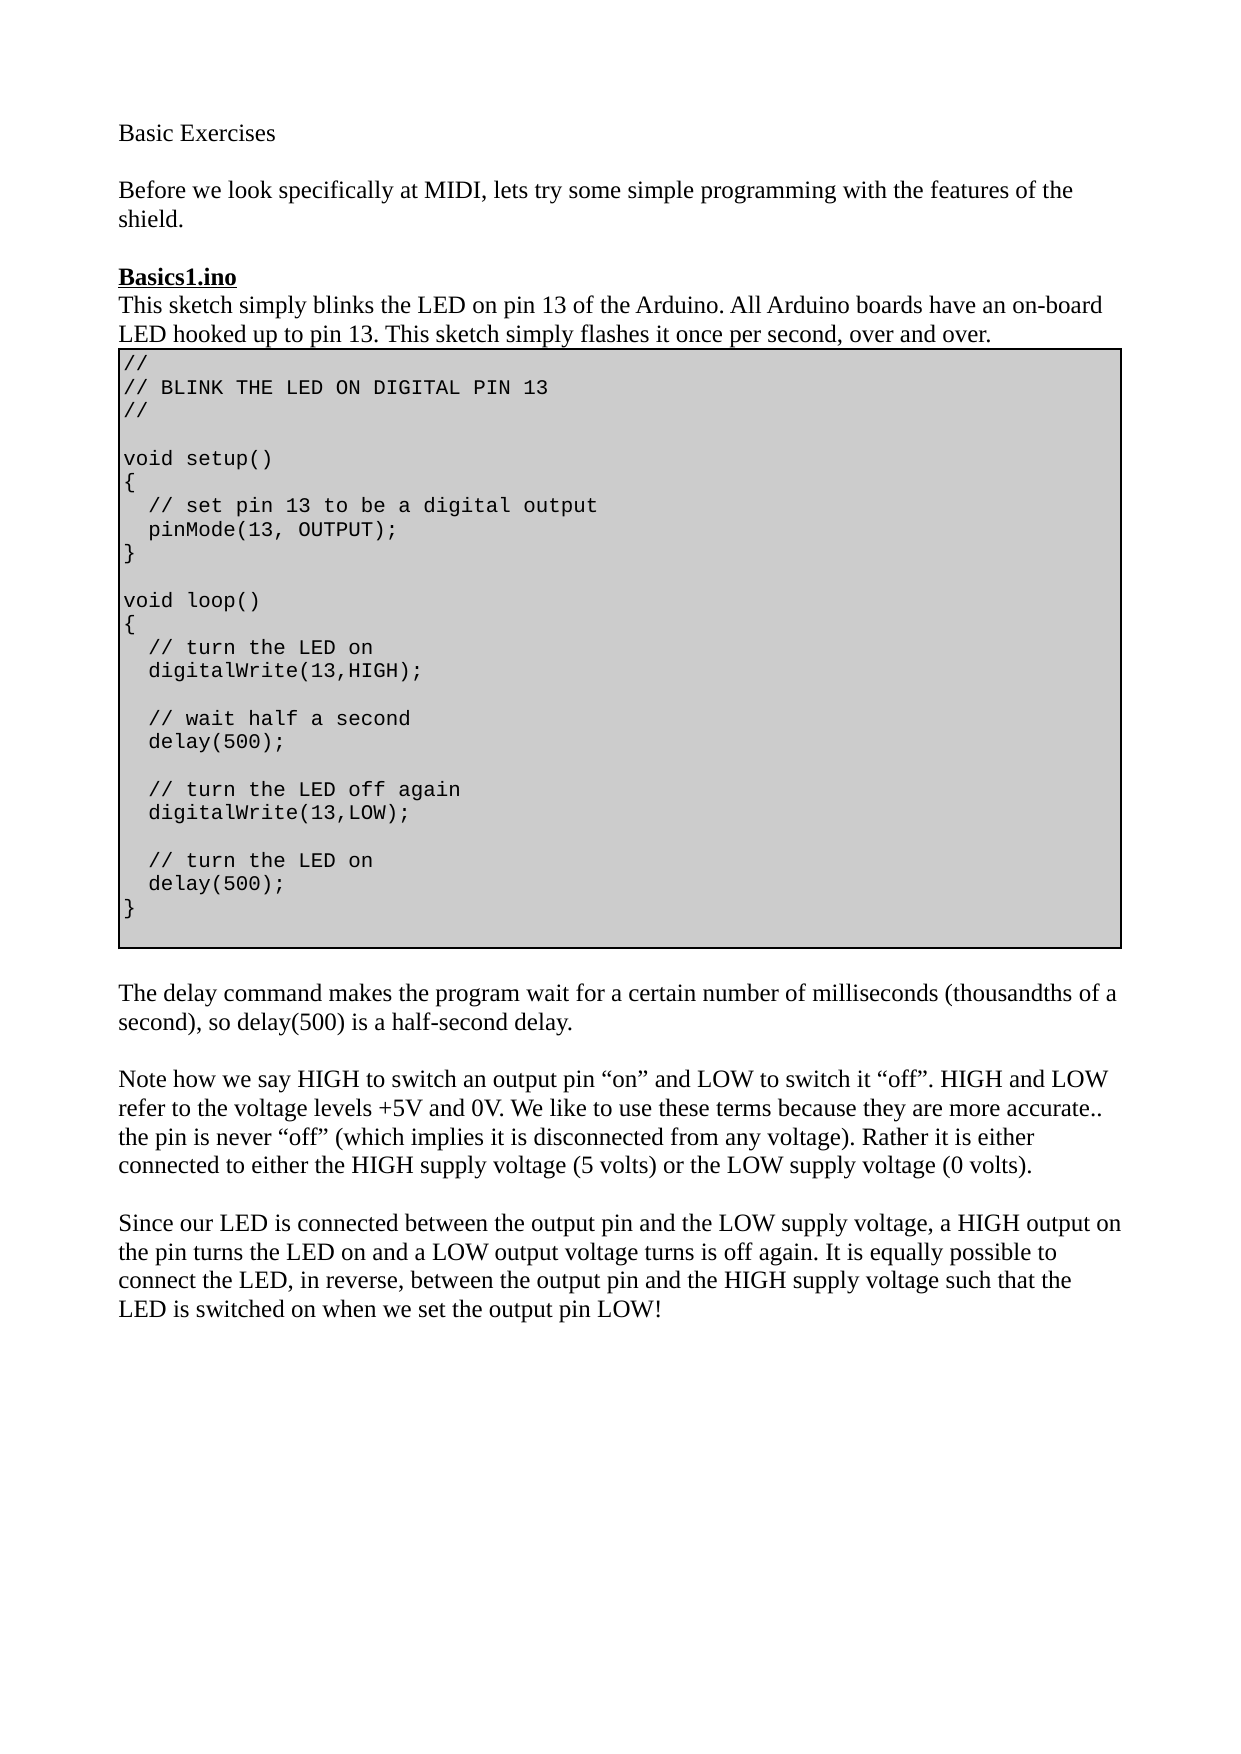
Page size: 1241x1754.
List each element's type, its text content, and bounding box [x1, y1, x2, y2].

text digitalWrite(13,LOW); [120, 797, 1120, 821]
text // [120, 395, 1120, 419]
text The delay command makes the program wait for a certain number of milliseconds (thousandths of a second), so delay(500) is a half-second delay. [118, 978, 1122, 1036]
text Since our LED is connected between the output pin and the LOW supply voltage, a HIGH output on the pin turns the LED on and a LOW output voltage turns is off again. It is equally possible to connect the LED, in reverse, between the output pin and the HIGH supply voltage such that the LED is switched on when we set the output pin LOW! [118, 1208, 1122, 1323]
text // BLINK THE LED ON DIGITAL PIN 13 [120, 372, 1120, 395]
text pinMode(13, OUTPUT); [120, 514, 1120, 537]
text } [120, 537, 1120, 561]
text digitalWrite(13,HIGH); [120, 656, 1120, 679]
text { [120, 608, 1120, 632]
text Basics1.ino [118, 262, 1122, 291]
text { [120, 466, 1120, 490]
text // wait half a second [120, 703, 1120, 726]
text delay(500); [120, 868, 1120, 892]
text delay(500); [120, 726, 1120, 750]
text Note how we say HIGH to switch an output pin “on” and LOW to switch it “off”. HIGH and LOW refer to the voltage levels +5V and 0V. We like to use these terms because they are more accurate.. the pin is never “off” (which implies it is disconnected from any voltage). Rather it is either connected to either the HIGH supply voltage (5 volts) or the LOW supply voltage (0 volts). [118, 1064, 1122, 1179]
text void setup() [120, 443, 1120, 466]
text // turn the LED on [120, 632, 1120, 656]
text // turn the LED on [120, 845, 1120, 868]
text // turn the LED off again [120, 774, 1120, 797]
text Basic Exercises [118, 118, 1122, 147]
text void loop() [120, 584, 1120, 608]
text // [120, 350, 1120, 372]
text This sketch simply blinks the LED on pin 13 of the Arduino. All Arduino boards have an on-board LED hooked up to pin 13. This sketch simply flashes it once per second, over and over. [118, 291, 1122, 348]
text Before we look specifically at MIDI, lets try some simple programming with the features of the shield. [118, 176, 1122, 233]
text } [120, 892, 1120, 916]
text // set pin 13 to be a digital output [120, 490, 1120, 514]
